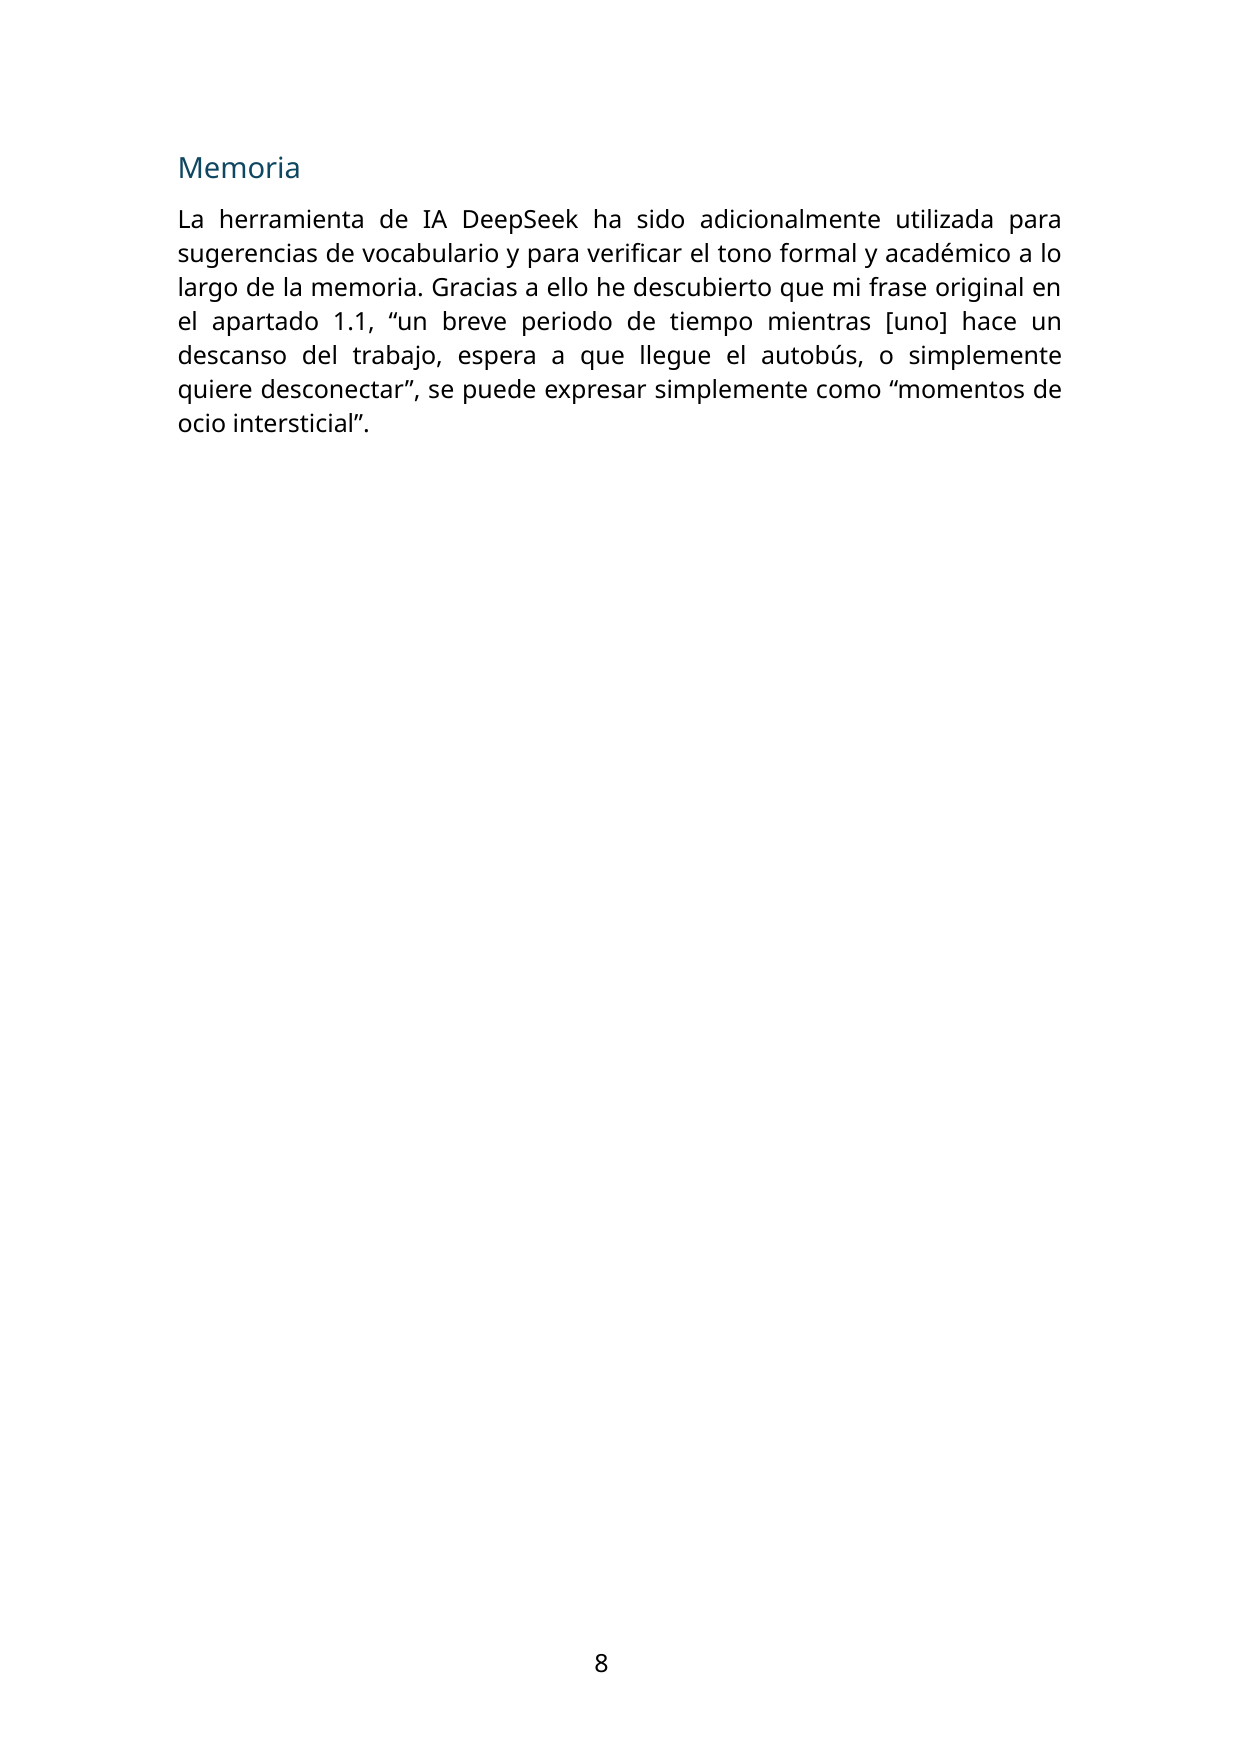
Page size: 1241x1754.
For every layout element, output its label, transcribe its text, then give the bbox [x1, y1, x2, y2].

text La herramienta de IA DeepSeek ha sido adicionalmente utilizada para sugerencias de vocabulario y para verificar el tono formal y académico a lo largo de la memoria. Gracias a ello he descubierto que mi frase original en el apartado 1.1, “un breve periodo de tiempo mientras [uno] hace un descanso del trabajo, espera a que llegue el autobús, o simplemente quiere desconectar”, se puede expresar simplemente como “momentos de ocio intersticial”. [177, 202, 1063, 440]
subtitle Memoria [177, 148, 1063, 187]
